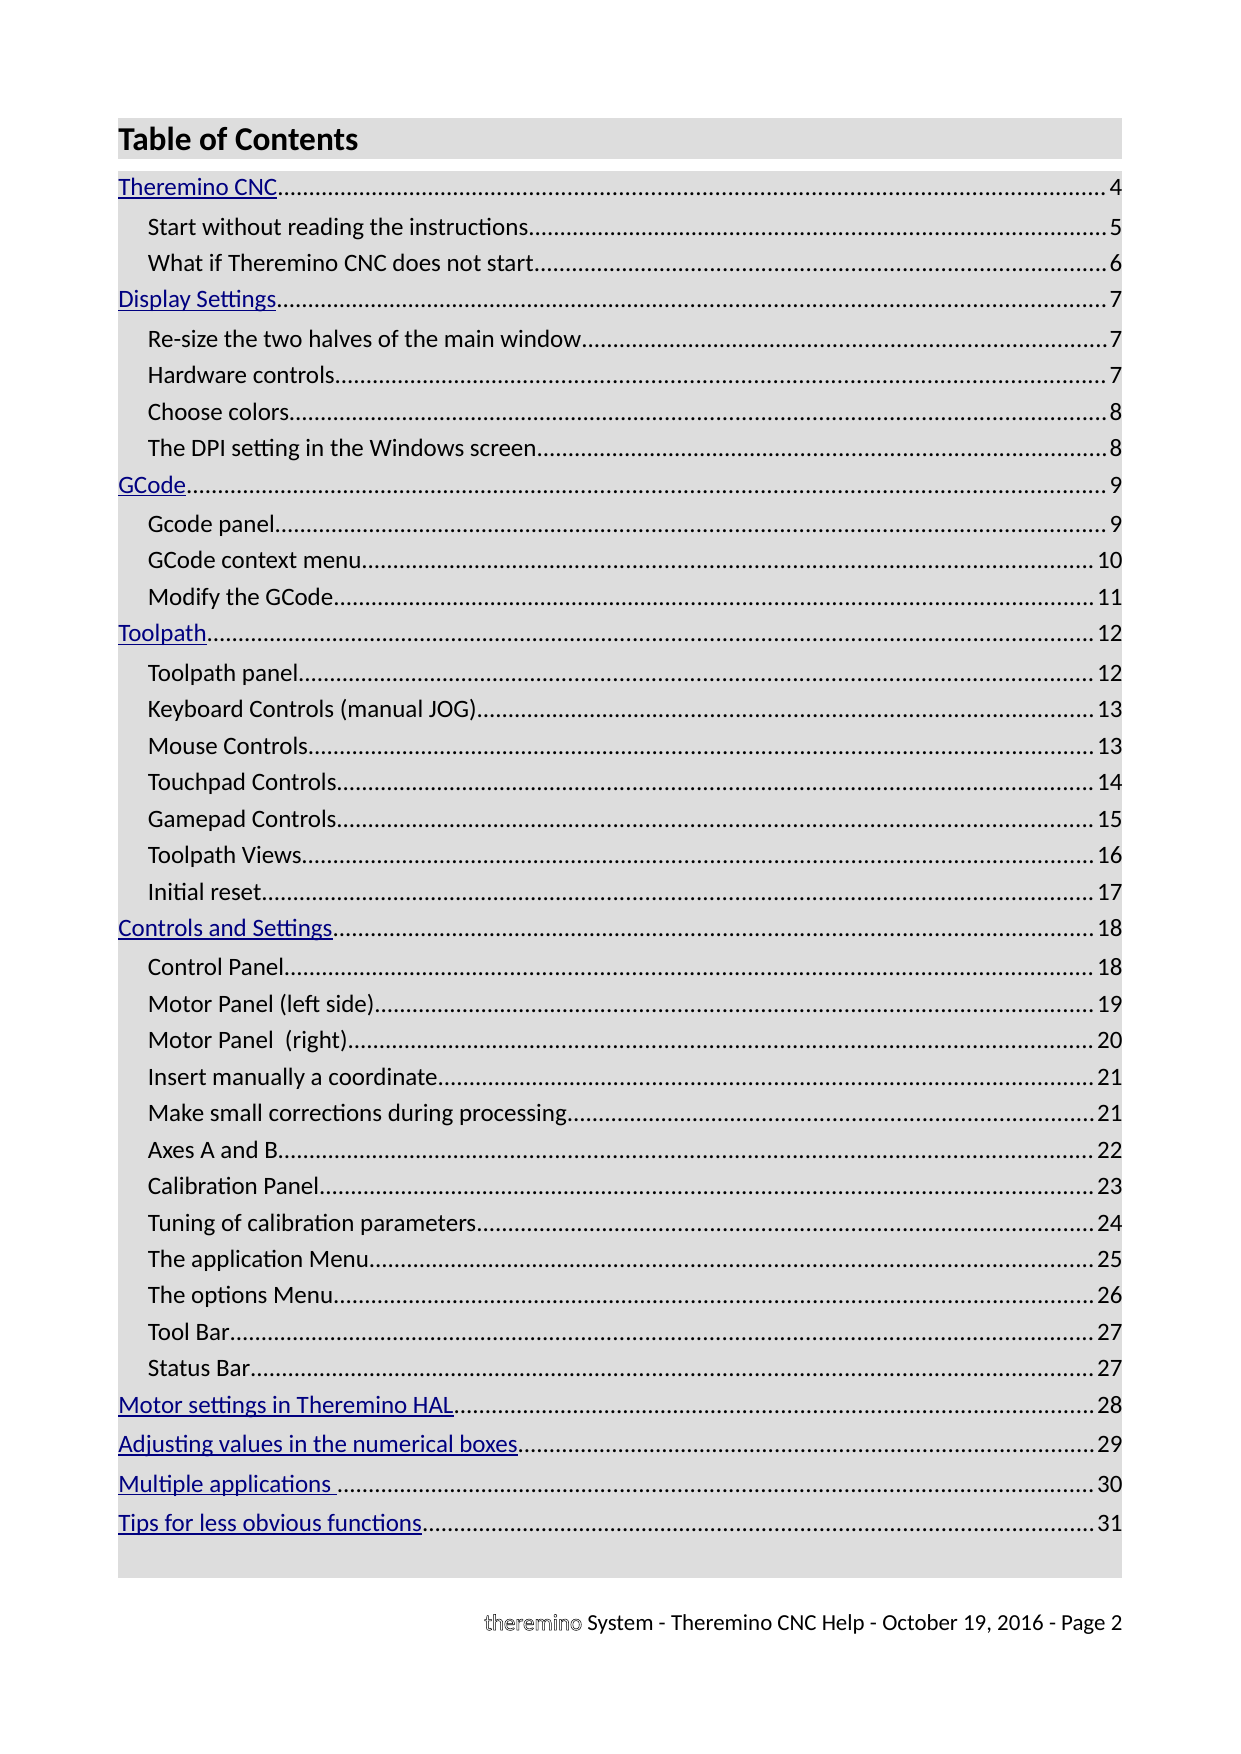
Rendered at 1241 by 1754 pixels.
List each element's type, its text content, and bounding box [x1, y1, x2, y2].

text Multiple applications 30 [118, 1468, 1122, 1498]
text Gamepad Controls 15 [148, 803, 1122, 833]
text GCode 9 [118, 469, 1122, 499]
text Mouse Controls 13 [148, 730, 1122, 760]
text Calibration Panel 23 [148, 1170, 1122, 1201]
text Modify the GCode 11 [148, 581, 1122, 612]
text Motor Panel (left side) 19 [148, 988, 1122, 1018]
text Make small corrections during processing 21 [148, 1097, 1122, 1128]
text The options Menu 26 [148, 1279, 1122, 1310]
text The DPI setting in the Windows screen 8 [148, 432, 1122, 463]
text Control Panel 18 [148, 951, 1122, 982]
text Choose colors 8 [148, 396, 1122, 426]
text Gcode panel 9 [148, 508, 1122, 539]
text Insert manually a coordinate 21 [148, 1061, 1122, 1091]
text Toolpath 12 [118, 617, 1122, 648]
text The application Menu 25 [148, 1243, 1122, 1274]
text What if Theremino CNC does not start 6 [148, 247, 1122, 278]
text Motor Panel (right) 20 [148, 1024, 1122, 1055]
text GCode context menu 10 [148, 544, 1122, 575]
text Tips for less obvious functions 31 [118, 1507, 1122, 1538]
text Motor settings in Theremino HAL 28 [118, 1389, 1122, 1419]
text Keyboard Controls (manual JOG) 13 [148, 693, 1122, 724]
text Re-size the two halves of the main window 7 [148, 323, 1122, 353]
text Toolpath panel 12 [148, 657, 1122, 687]
text Hardware controls 7 [148, 359, 1122, 390]
text Display Settings 7 [118, 283, 1122, 314]
text Initial reset 17 [148, 876, 1122, 906]
text Touchpad Controls 14 [148, 766, 1122, 797]
text Tool Bar 27 [148, 1316, 1122, 1347]
text Adjusting values in the numerical boxes 29 [118, 1428, 1122, 1459]
text Toolpath Views 16 [148, 839, 1122, 870]
text Controls and Settings 18 [118, 912, 1122, 943]
text Axes A and B 22 [148, 1134, 1122, 1164]
text Status Bar 27 [148, 1352, 1122, 1383]
text Start without reading the instructions 5 [148, 211, 1122, 241]
text Tuning of calibration parameters 24 [148, 1207, 1122, 1237]
subtitle Table of Contents [118, 118, 1122, 159]
text Theremino CNC 4 [118, 171, 1122, 202]
